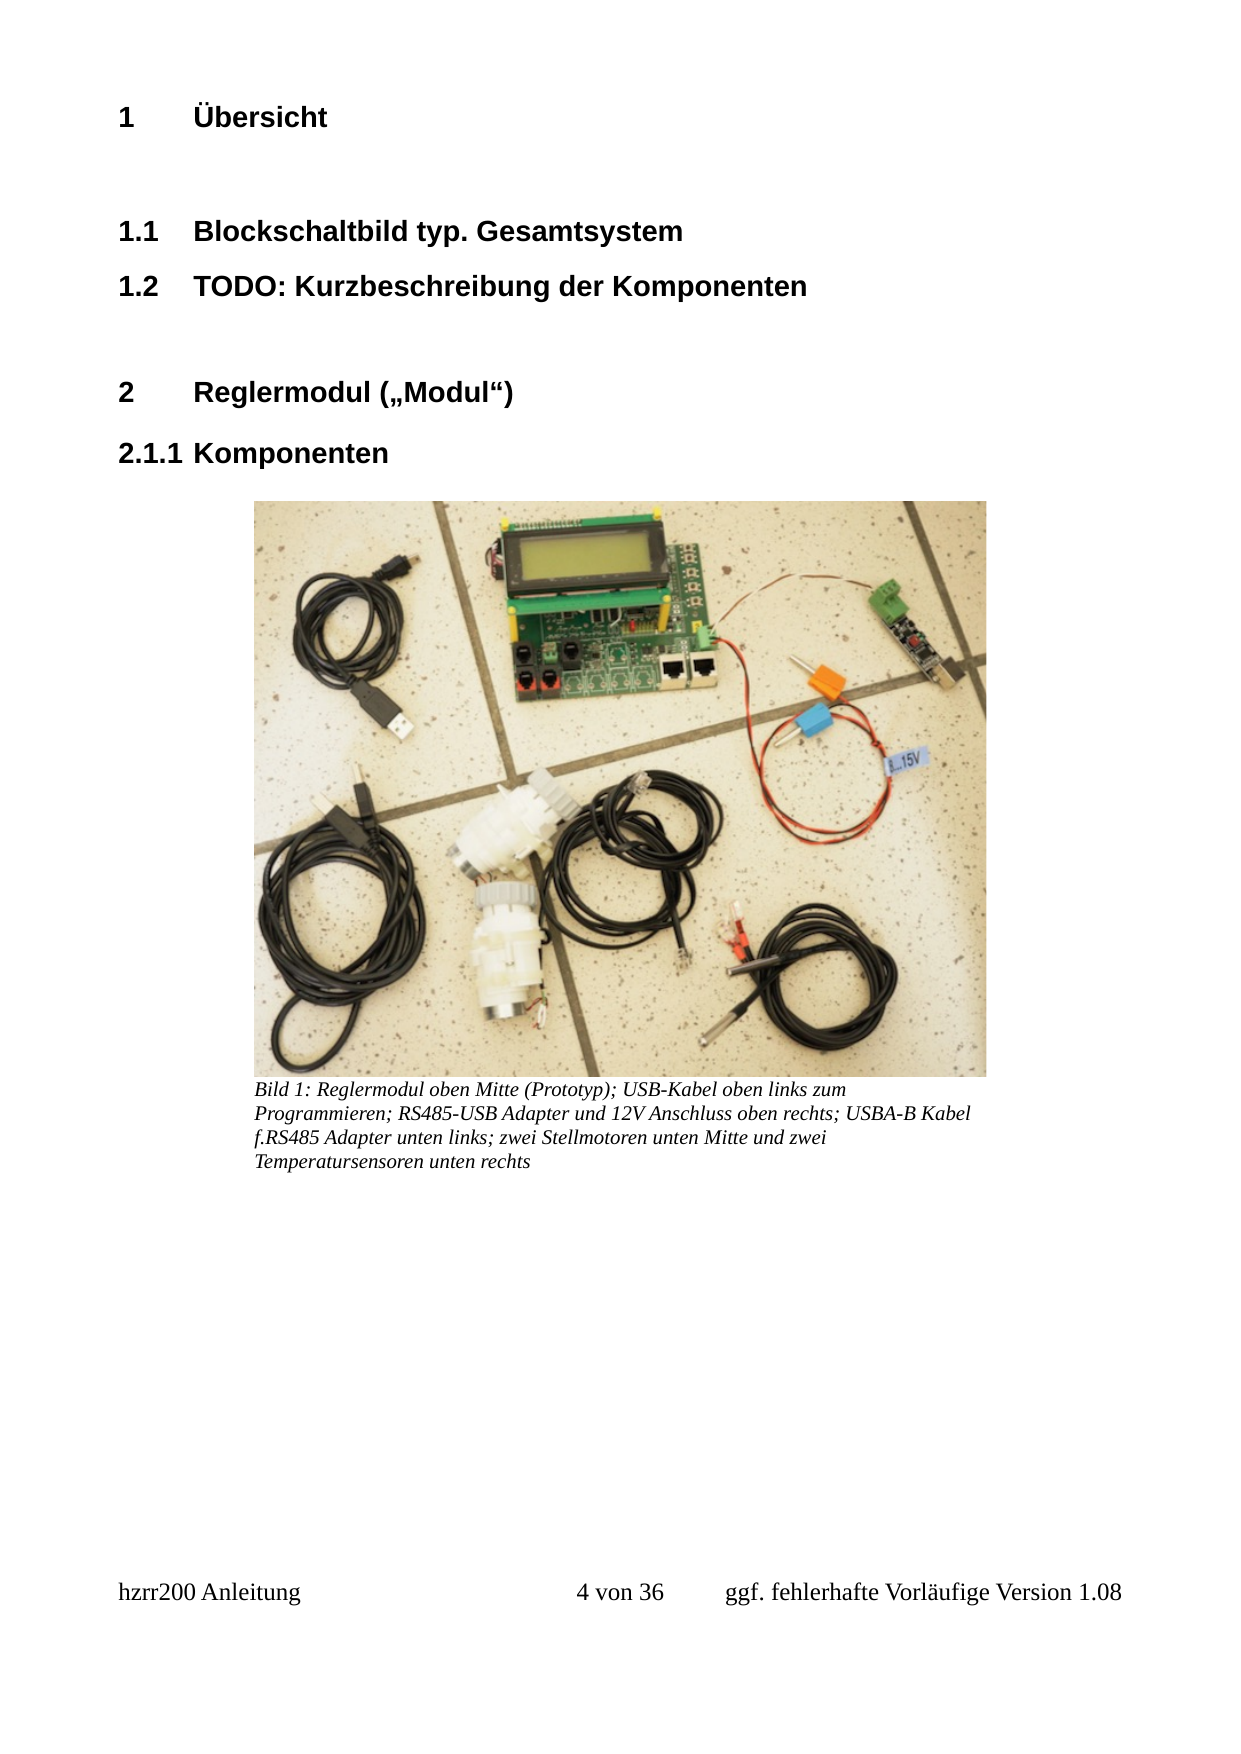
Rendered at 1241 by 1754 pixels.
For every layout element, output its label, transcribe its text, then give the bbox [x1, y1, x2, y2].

picture [254, 501, 987, 1077]
subtitle Komponenten [118, 436, 1122, 469]
text [254, 482, 986, 501]
text Bild 1: Reglermodul oben Mitte (Prototyp); USB-Kabel oben links zum Programmieren; RS485-USB Adapter und 12V Anschluss oben rechts; USBA-B Kabel f.RS485 Adapter unten links; zwei Stellmotoren unten Mitte und zwei Temperatursensoren unten rechts [254, 1077, 986, 1173]
subtitle TODO: Kurzbeschreibung der Komponenten [118, 269, 1122, 302]
subtitle Blockschaltbild typ. Gesamtsystem [118, 214, 1122, 248]
subtitle Übersicht [118, 100, 1122, 133]
subtitle Reglermodul („Modul“) [118, 375, 1122, 408]
